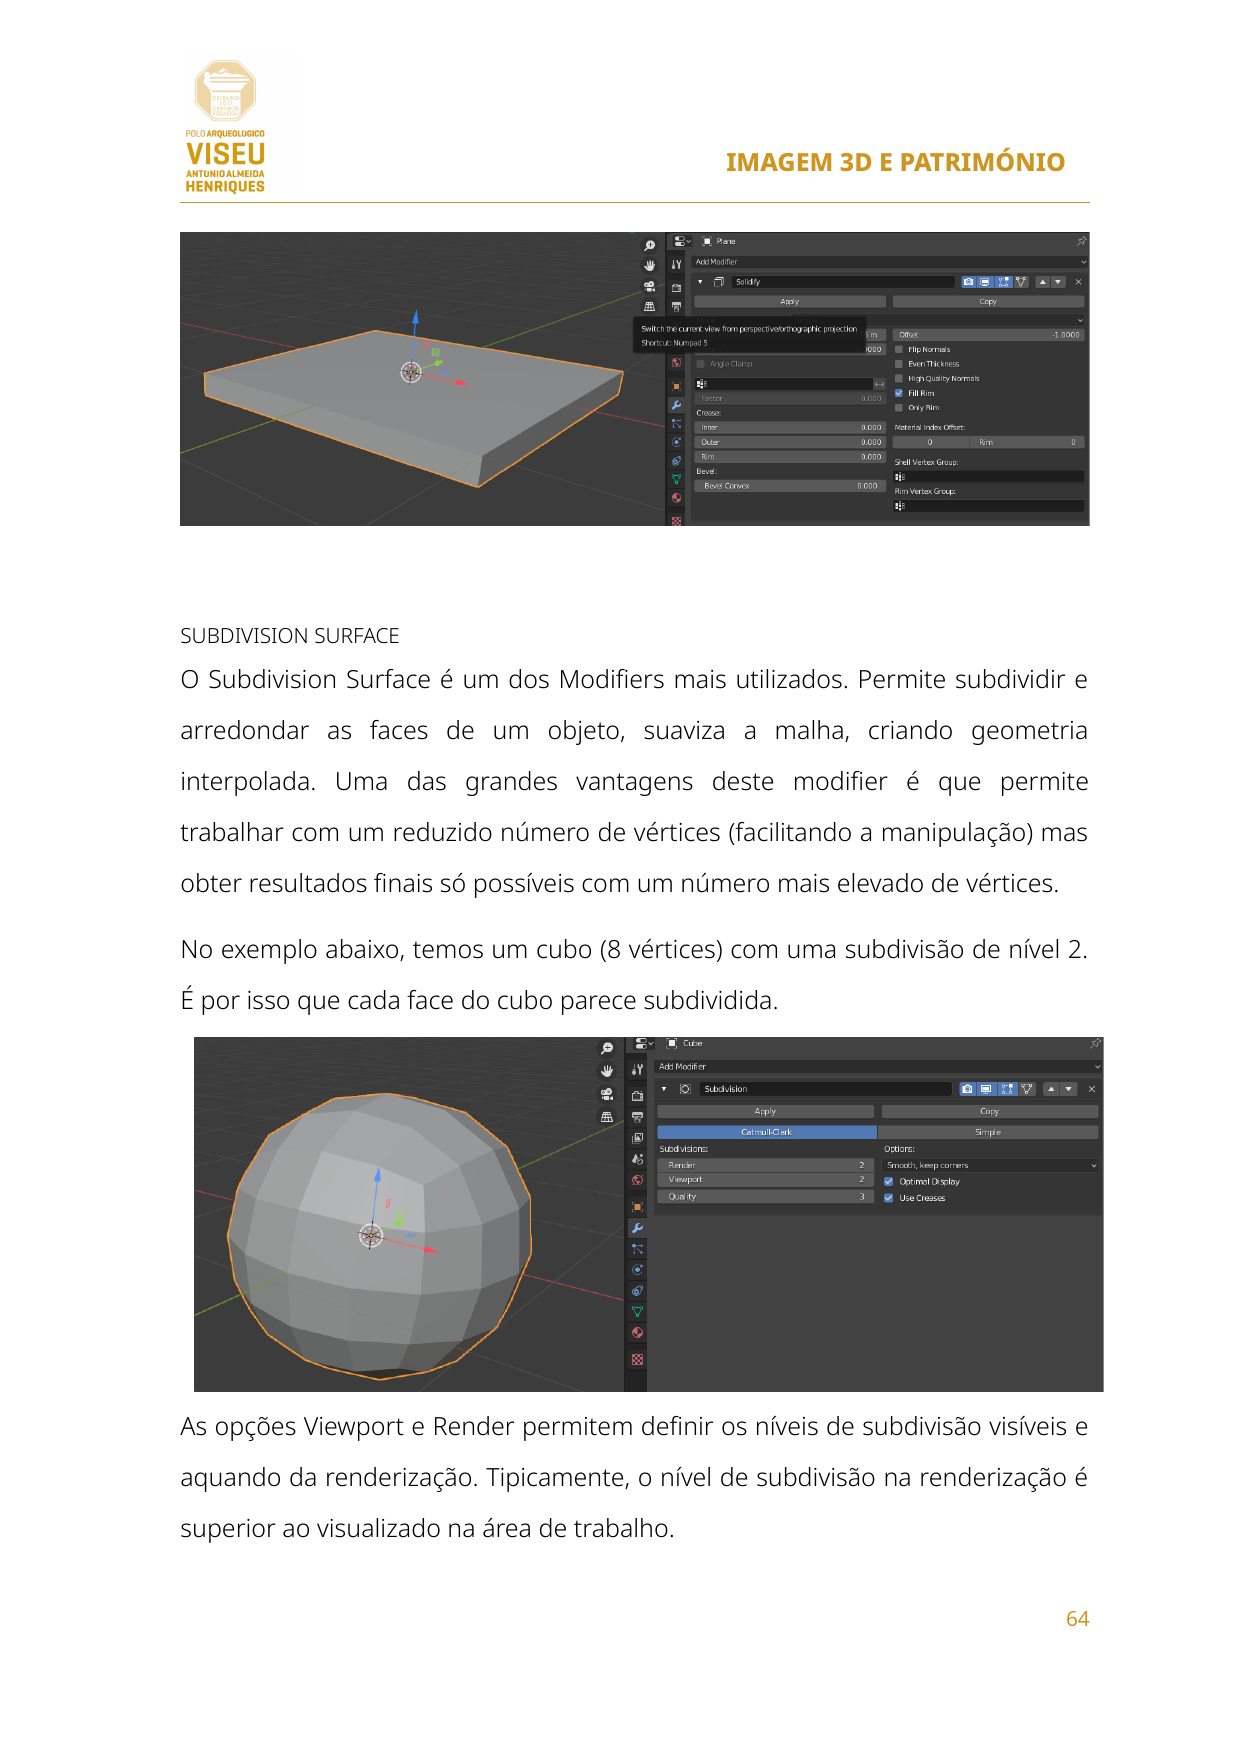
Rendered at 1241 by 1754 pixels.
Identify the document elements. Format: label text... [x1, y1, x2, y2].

picture [183, 52, 299, 201]
picture [194, 1037, 1104, 1392]
text No exemplo abaixo, temos um cubo (8 vértices) com uma subdivisão de nível 2. É por isso que cada face do cubo parece subdividida. [180, 932, 1090, 1017]
subtitle Subdivision Surface [180, 621, 1090, 649]
text O Subdivision Surface é um dos Modifiers mais utilizados. Permite subdividir e arredondar as faces de um objeto, suaviza a malha, criando geometria interpolada. Uma das grandes vantagens deste modifier é que permite trabalhar com um reduzido número de vértices (facilitando a manipulação) mas obter resultados finais só possíveis com um número mais elevado de vértices. [180, 662, 1090, 900]
picture [180, 232, 1090, 526]
text As opções Viewport e Render permitem definir os níveis de subdivisão visíveis e aquando da renderização. Tipicamente, o nível de subdivisão na renderização é superior ao visualizado na área de trabalho. [180, 1048, 1090, 1545]
